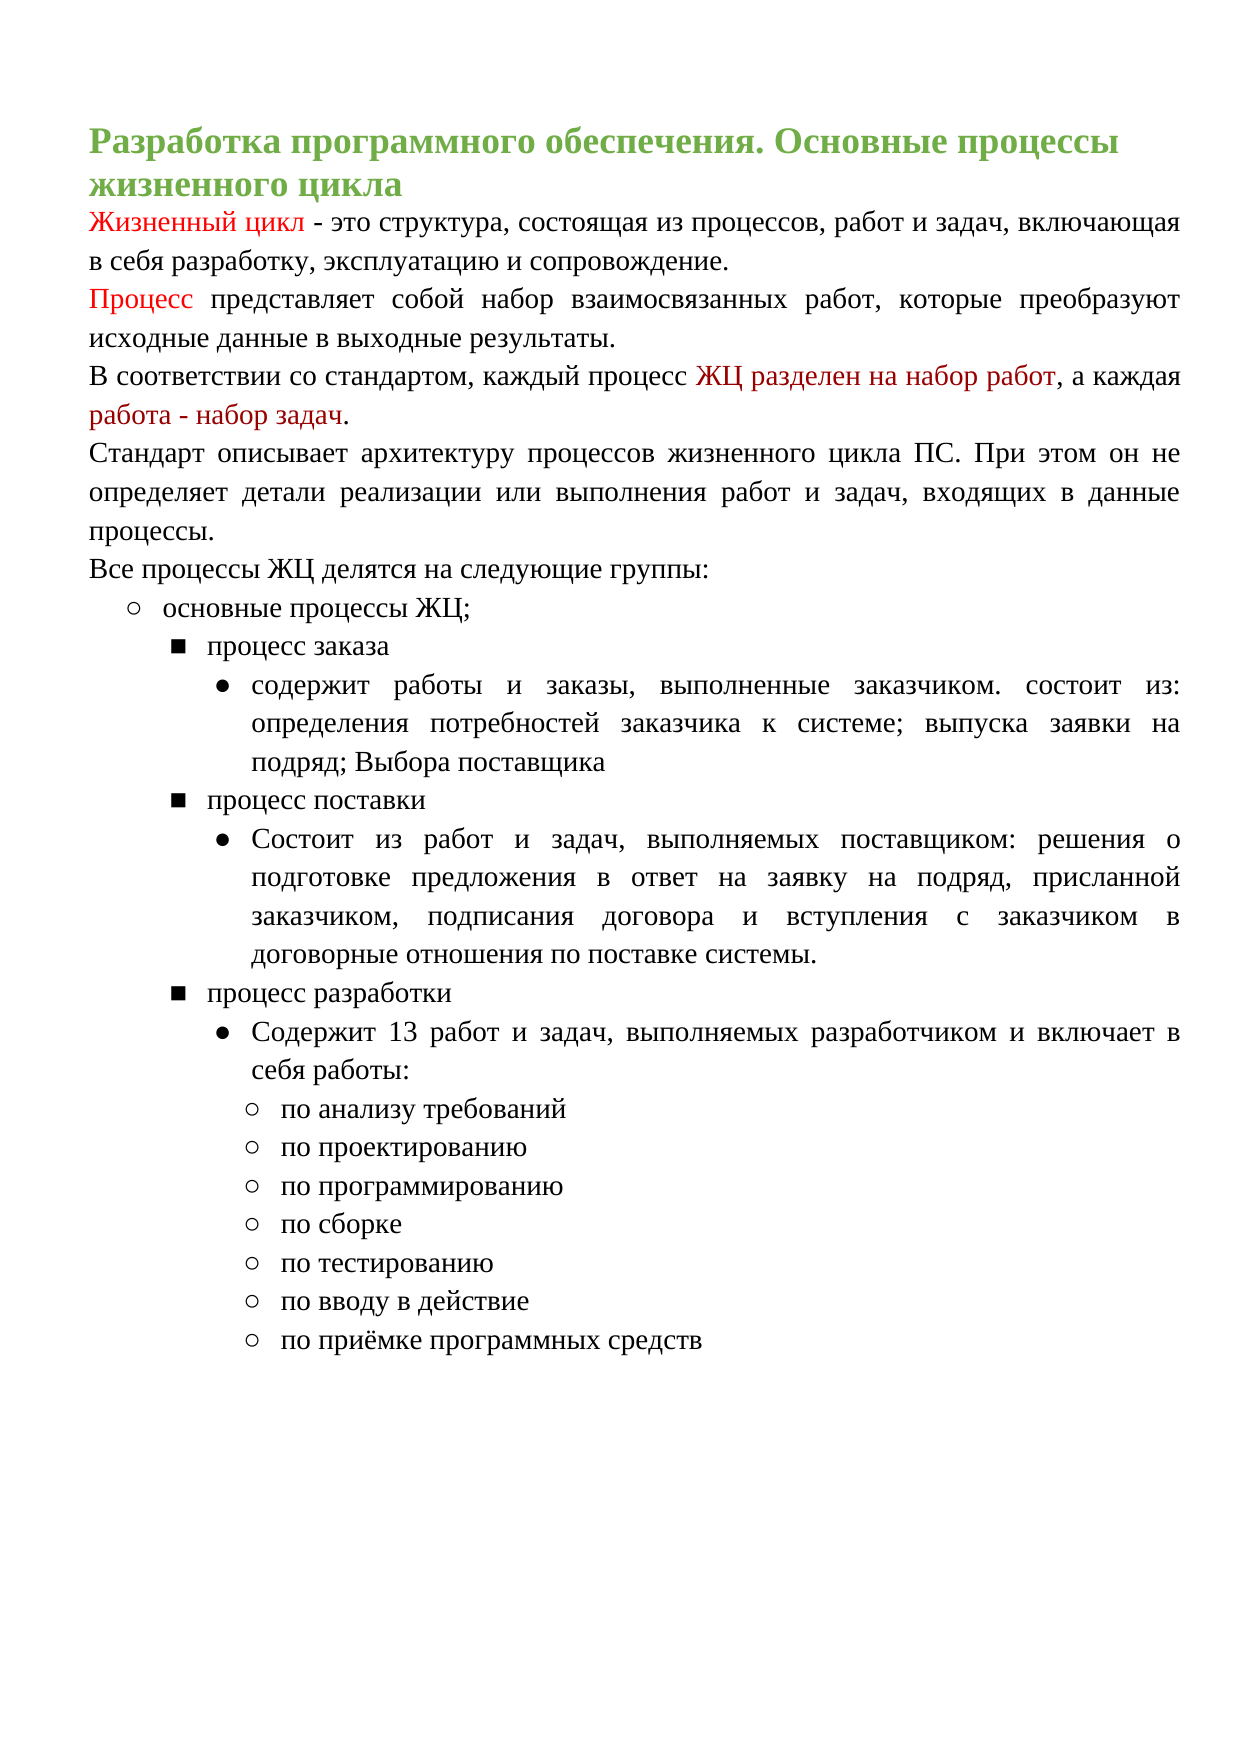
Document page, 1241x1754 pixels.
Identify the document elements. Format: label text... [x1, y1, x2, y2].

list по тестированию [243, 1245, 1181, 1278]
text Все процессы ЖЦ делятся на следующие группы: [89, 551, 1181, 585]
list содержит работы и заказы, выполненные заказчиком. состоит из: определения потребностей заказчика к системе; выпуска заявки на подряд; Выбора поставщика [214, 667, 1181, 777]
list основные процессы ЖЦ; [125, 590, 1181, 623]
text Процесс представляет собой набор взаимосвязанных работ, которые преобразуют исходные данные в выходные результаты. [89, 281, 1181, 353]
list по приёмке программных средств [243, 1322, 1181, 1356]
text Разработка программного обеспечения. Основные процессы жизненного цикла [89, 118, 1181, 204]
list процесс разработки [169, 975, 1181, 1009]
list по программированию [243, 1168, 1181, 1201]
list по вводу в действие [243, 1283, 1181, 1317]
list по сборке [243, 1206, 1181, 1240]
list процесс поставки [169, 782, 1181, 816]
list по проектированию [243, 1129, 1181, 1163]
list по анализу требований [243, 1091, 1181, 1124]
list процесс заказа [169, 628, 1181, 662]
list Состоит из работ и задач, выполняемых поставщиком: решения о подготовке предложения в ответ на заявку на подряд, присланной заказчиком, подписания договора и вступления с заказчиком в договорные отношения по поставке системы. [214, 821, 1181, 970]
text В соответствии со стандартом, каждый процесс ЖЦ разделен на набор работ, а каждая работа - набор задач. [89, 358, 1181, 431]
text Стандарт описывает архитектуру процессов жизненного цикла ПС. При этом он не определяет детали реализации или выполнения работ и задач, входящих в данные процессы. [89, 436, 1181, 546]
list Содержит 13 работ и задач, выполняемых разработчиком и включает в себя работы: [214, 1014, 1181, 1086]
text Жизненный цикл - это структура, состоящая из процессов, работ и задач, включающая в себя разработку, эксплуатацию и сопровождение. [89, 204, 1181, 276]
